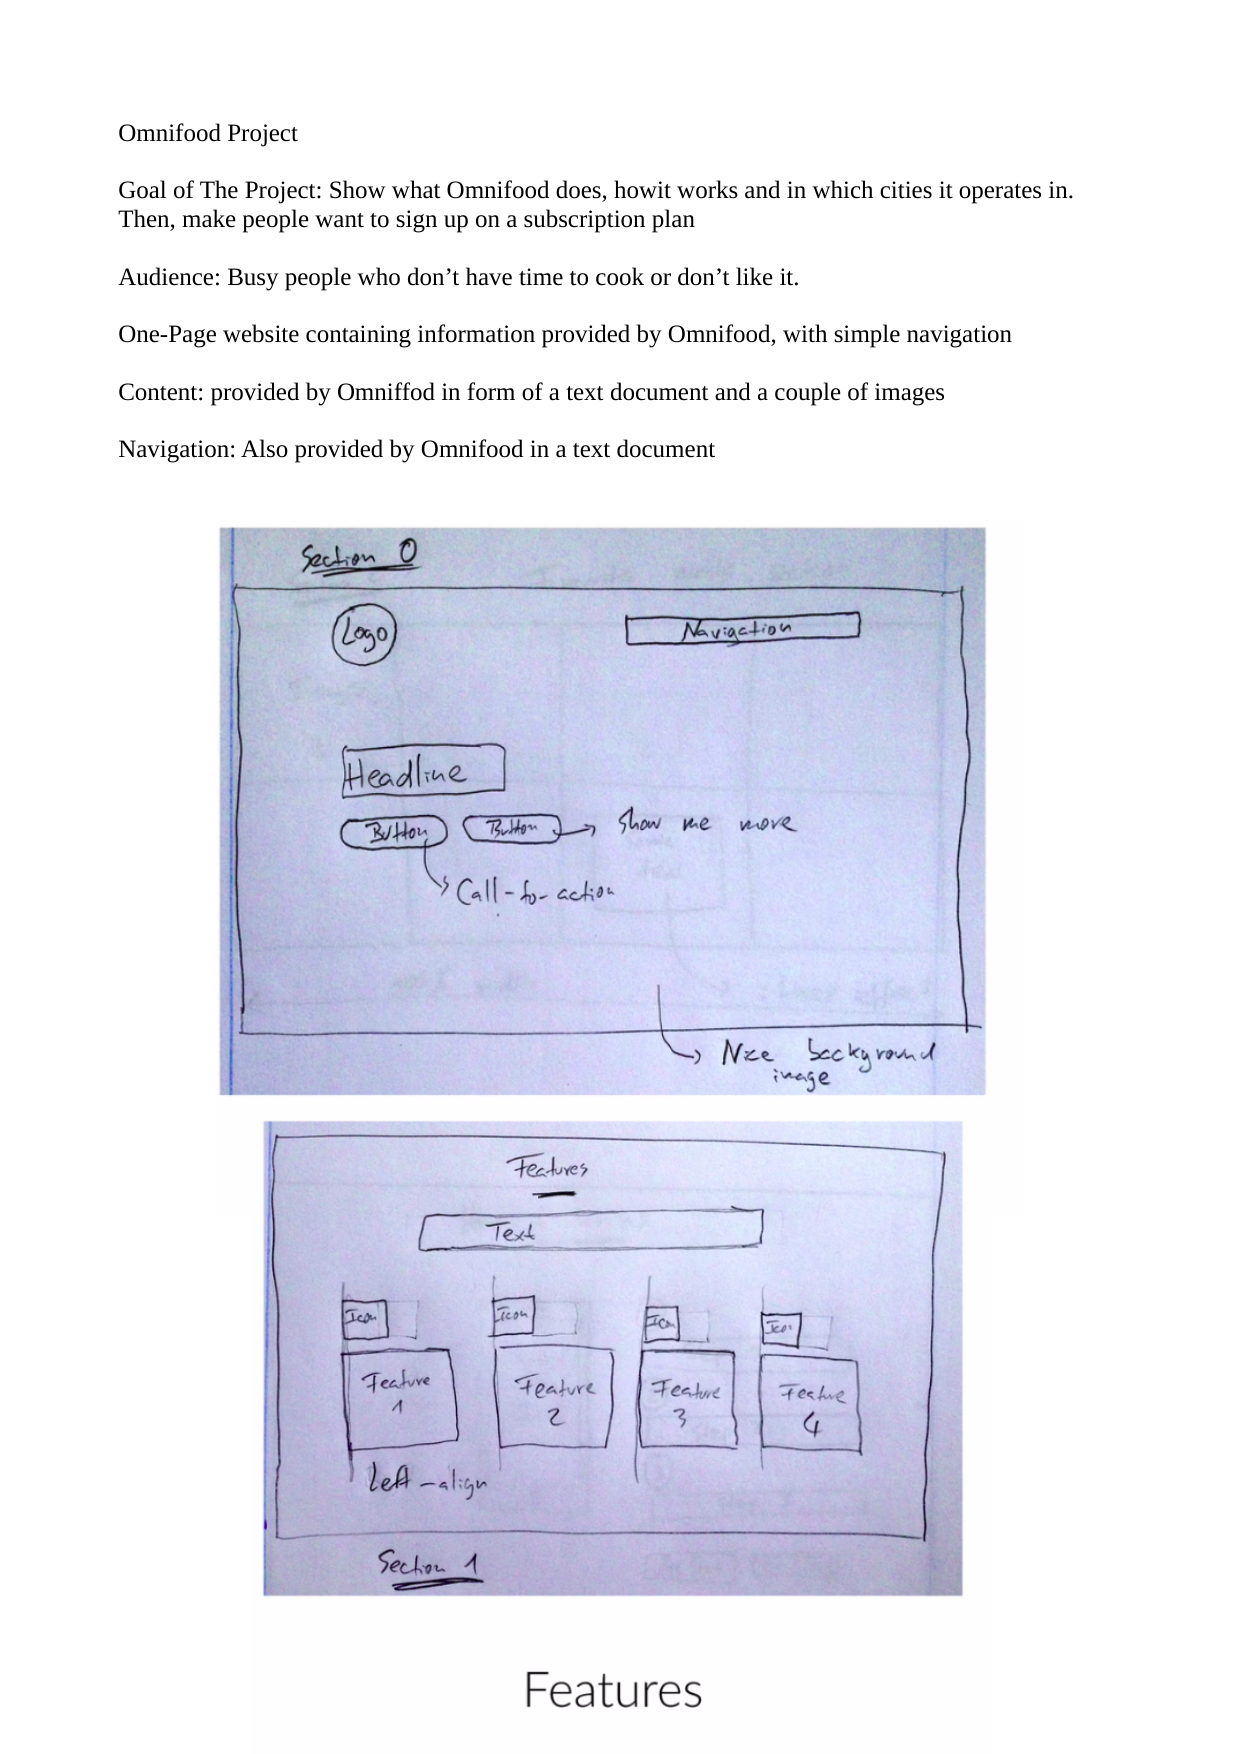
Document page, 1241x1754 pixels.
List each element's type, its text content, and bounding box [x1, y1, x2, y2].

picture [214, 520, 1026, 1754]
text Content: provided by Omniffod in form of a text document and a couple of images [118, 377, 1122, 406]
text One-Page website containing information provided by Omnifood, with simple navigation [118, 319, 1122, 348]
text Omnifood Project [118, 118, 1122, 147]
text Navigation: Also provided by Omnifood in a text document [118, 434, 1122, 463]
text Goal of The Project: Show what Omnifood does, howit works and in which cities it operates in. Then, make people want to sign up on a subscription plan [118, 176, 1122, 233]
text Audience: Busy people who don’t have time to cook or don’t like it. [118, 262, 1122, 291]
